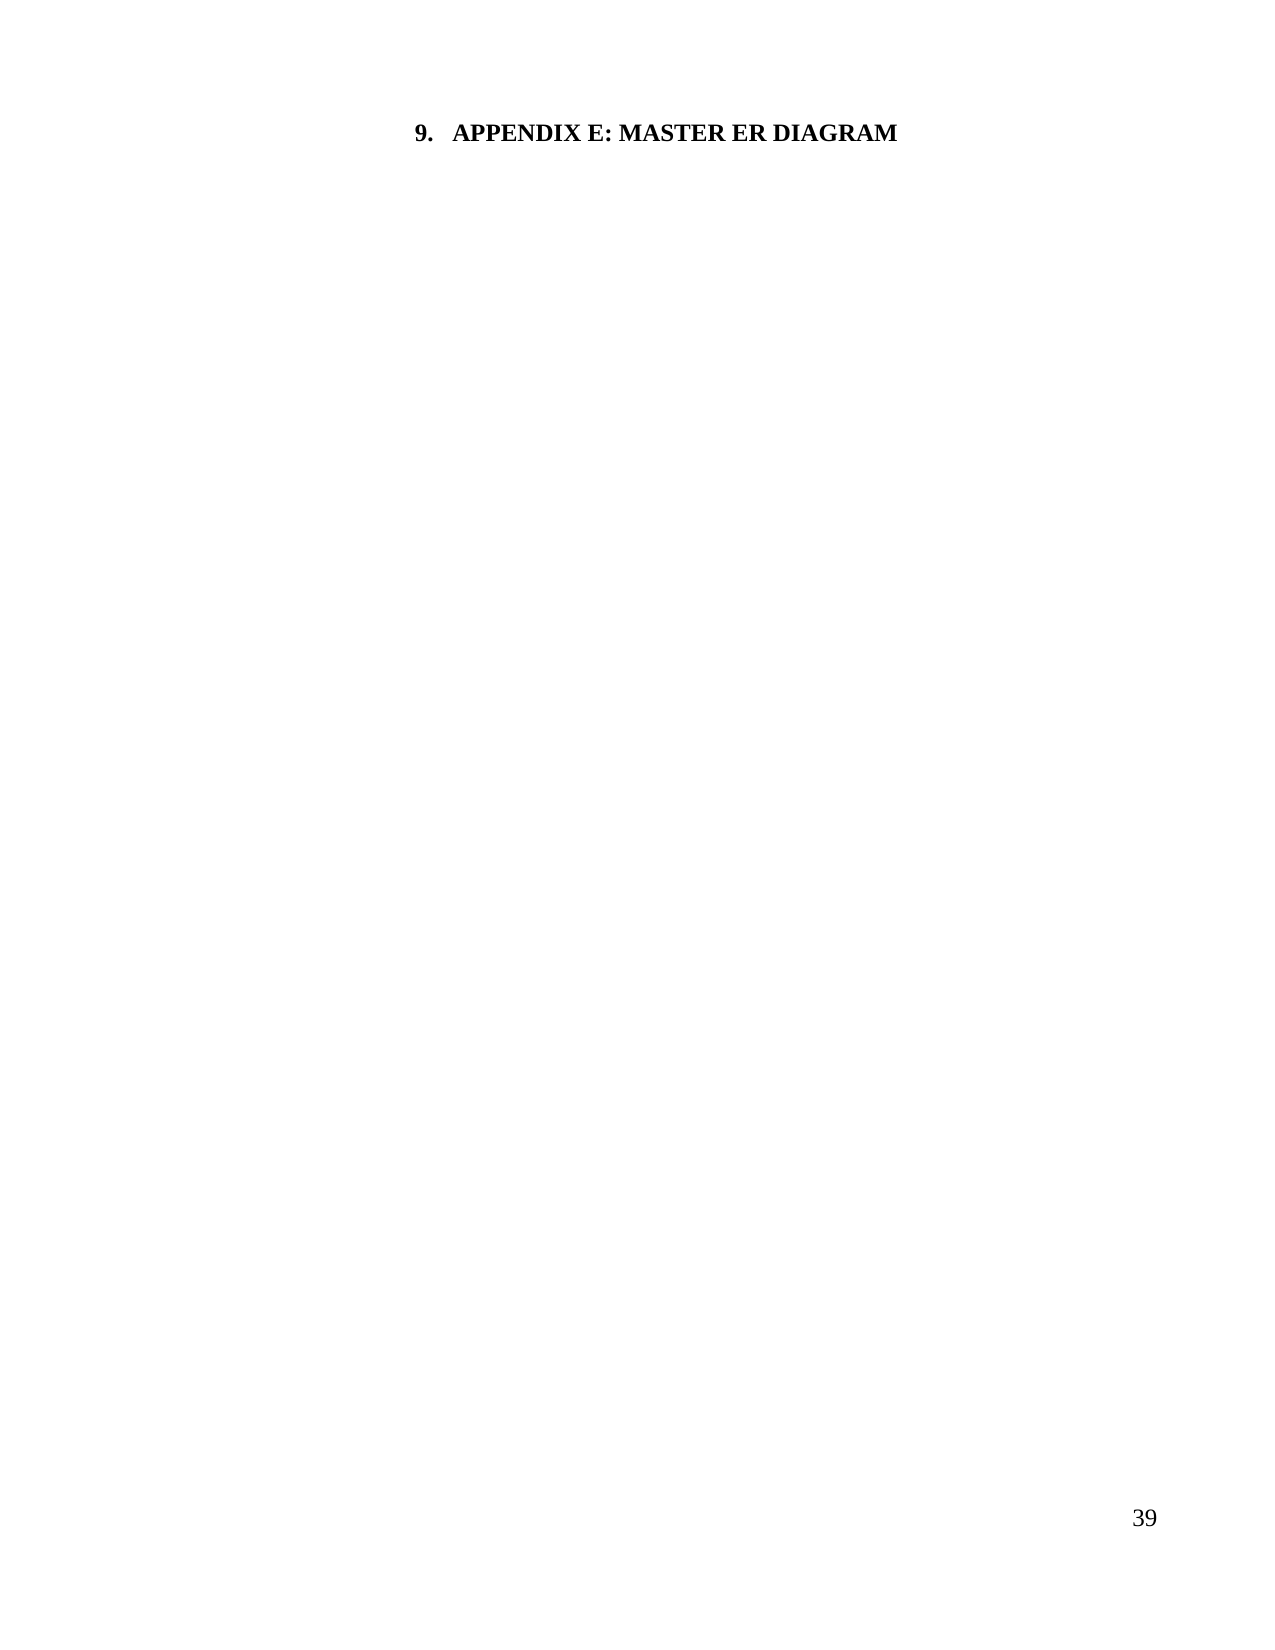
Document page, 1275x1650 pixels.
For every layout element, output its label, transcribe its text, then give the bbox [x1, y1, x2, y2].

subtitle APPENDIX E: MASTER ER DIAGRAM [156, 118, 1157, 147]
